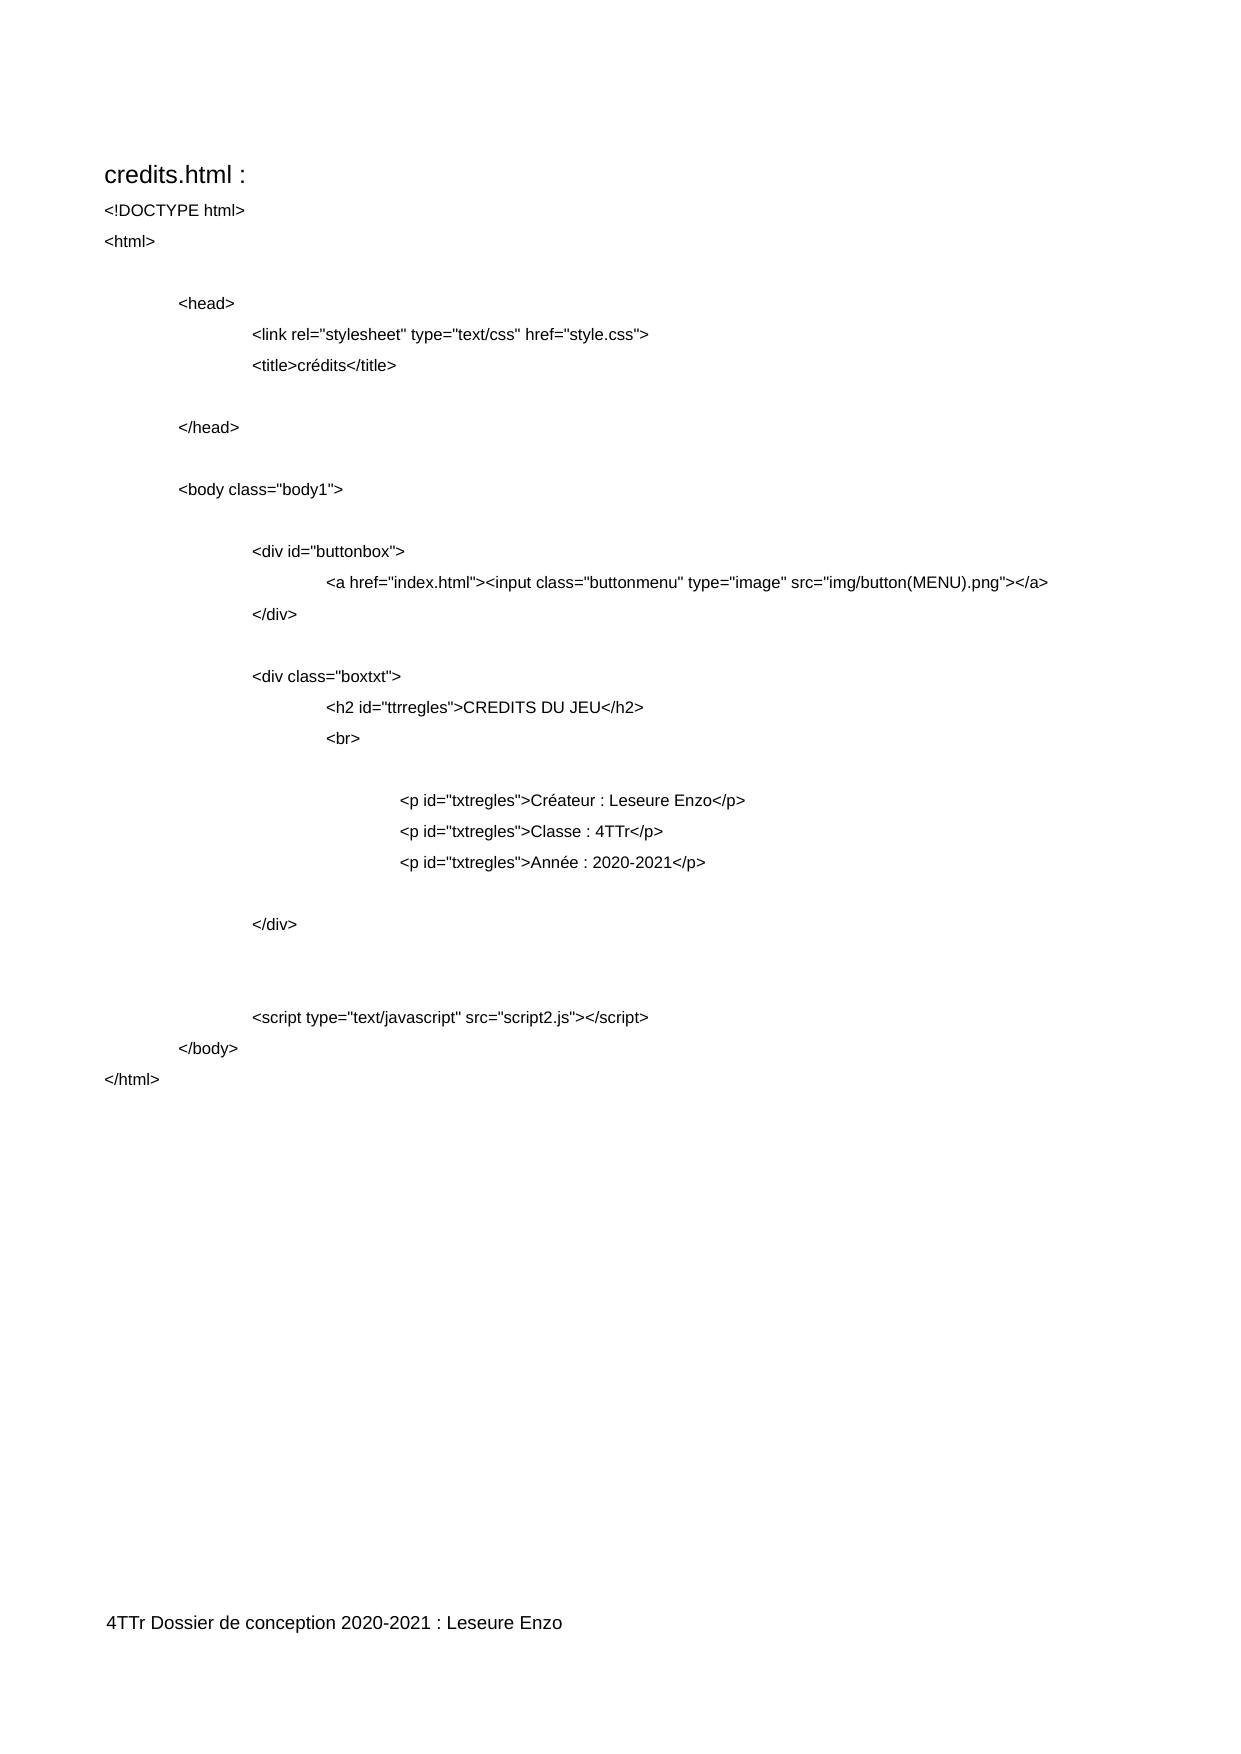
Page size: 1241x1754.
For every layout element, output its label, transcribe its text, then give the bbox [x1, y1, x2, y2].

text <p id="txtregles">Année : 2020-2021</p> [104, 853, 1134, 872]
text <br> [104, 728, 1134, 748]
text </div> [104, 915, 1134, 934]
text <div class="boxtxt"> [104, 666, 1134, 686]
text <head> [104, 294, 1134, 313]
text <body class="body1"> [104, 480, 1134, 499]
text </div> [104, 604, 1134, 623]
text credits.html : [104, 160, 1134, 189]
text <p id="txtregles">Classe : 4TTr</p> [104, 822, 1134, 841]
text <div id="buttonbox"> [104, 542, 1134, 561]
text <p id="txtregles">Créateur : Leseure Enzo</p> [104, 791, 1134, 810]
text <script type="text/javascript" src="script2.js"></script> [104, 1008, 1134, 1027]
text <!DOCTYPE html> [104, 201, 1134, 220]
text <h2 id="ttrregles">CREDITS DU JEU</h2> [104, 697, 1134, 717]
text <a href="index.html"><input class="buttonmenu" type="image" src="img/button(MENU).png"></a> [104, 573, 1134, 592]
text </html> [104, 1070, 1134, 1089]
text <link rel="stylesheet" type="text/css" href="style.css"> [104, 325, 1134, 344]
text <title>crédits</title> [104, 356, 1134, 375]
text <html> [104, 232, 1134, 251]
text </body> [104, 1039, 1134, 1058]
text </head> [104, 418, 1134, 437]
